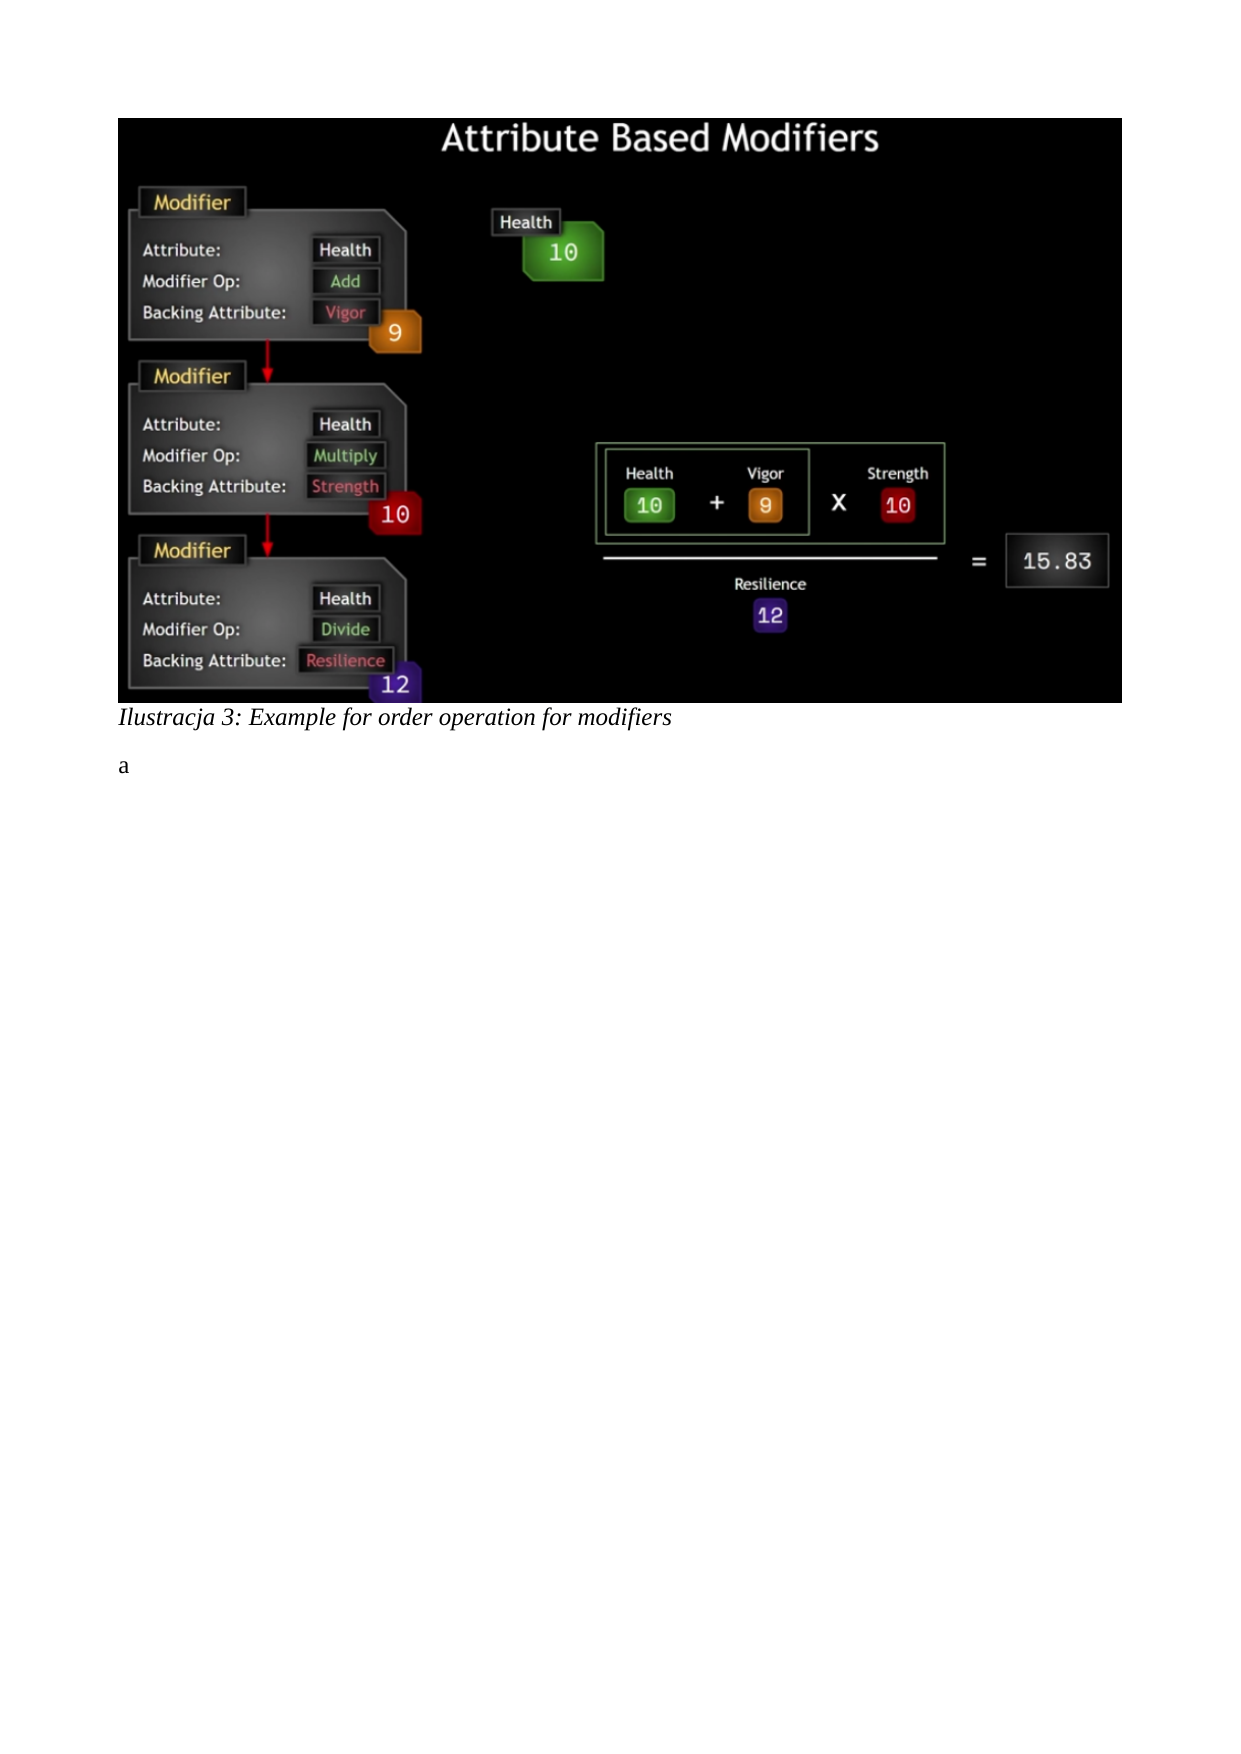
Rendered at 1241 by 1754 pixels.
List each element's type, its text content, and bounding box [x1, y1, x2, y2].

text a [118, 751, 1122, 779]
picture [118, 118, 1122, 703]
text Ilustracja 3: Example for order operation for modifiers [118, 703, 1122, 731]
